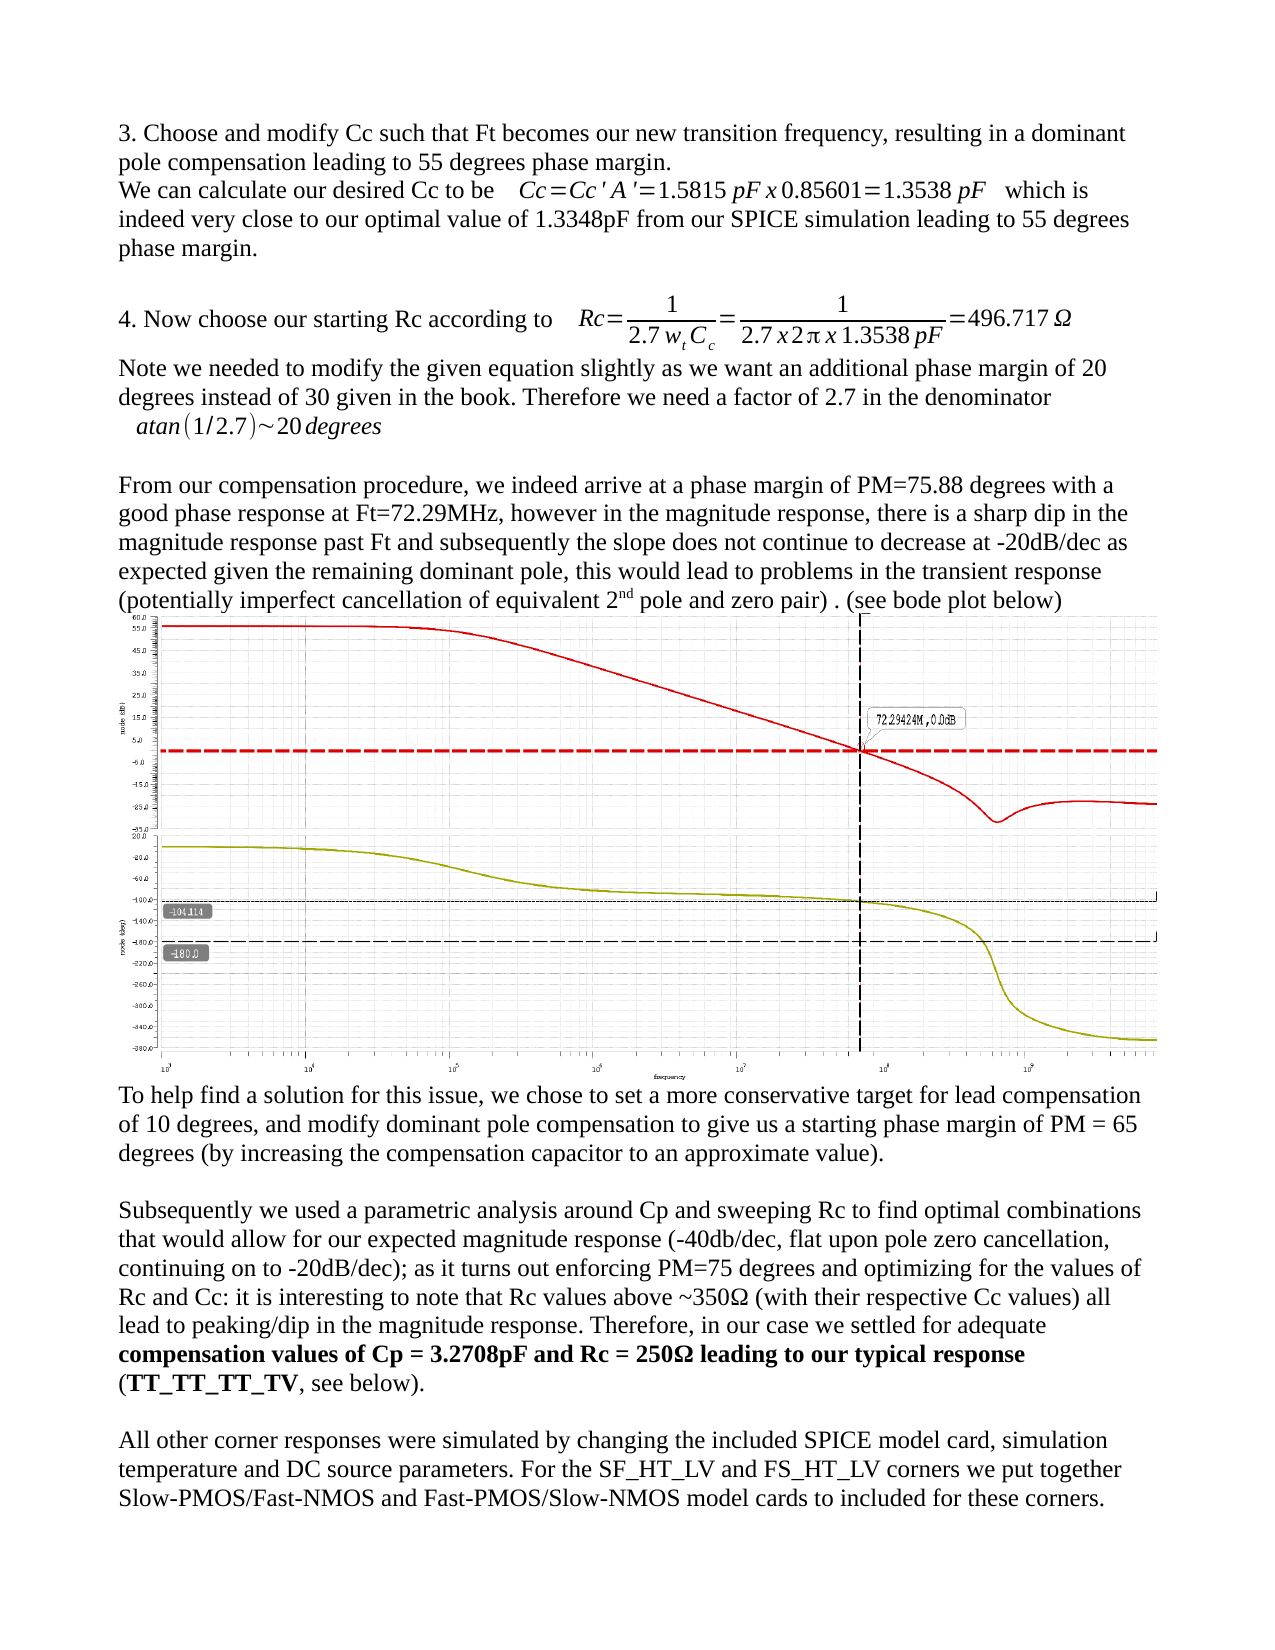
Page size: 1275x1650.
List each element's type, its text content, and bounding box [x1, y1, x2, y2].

text To help find a solution for this issue, we chose to set a more conservative target for lead compensation of 10 degrees, and modify dominant pole compensation to give us a starting phase margin of PM = 65 degrees (by increasing the compensation capacitor to an approximate value). [118, 1081, 1157, 1167]
text Note we needed to modify the given equation slightly as we want an additional phase margin of 20 degrees instead of 30 given in the book. Therefore we need a factor of 2.7 in the denominator [118, 353, 1157, 441]
text We can calculate our desired Cc to be which is indeed very close to our optimal value of 1.3348pF from our SPICE simulation leading to 55 degrees phase margin. [118, 176, 1157, 262]
text All other corner responses were simulated by changing the included SPICE model card, simulation temperature and DC source parameters. For the SF_HT_LV and FS_HT_LV corners we put together Slow-PMOS/Fast-NMOS and Fast-PMOS/Slow-NMOS model cards to included for these corners. [118, 1426, 1157, 1512]
picture [118, 613, 1157, 1081]
text 4. Now choose our starting Rc according to [118, 291, 1157, 353]
text From our compensation procedure, we indeed arrive at a phase margin of PM=75.88 degrees with a good phase response at Ft=72.29MHz, however in the magnitude response, there is a sharp dip in the magnitude response past Ft and subsequently the slope does not continue to decrease at -20dB/dec as expected given the remaining dominant pole, this would lead to problems in the transient response (potentially imperfect cancellation of equivalent 2nd pole and zero pair) . (see bode plot below) [118, 470, 1157, 613]
text Subsequently we used a parametric analysis around Cp and sweeping Rc to find optimal combinations that would allow for our expected magnitude response (-40db/dec, flat upon pole zero cancellation, continuing on to -20dB/dec); as it turns out enforcing PM=75 degrees and optimizing for the values of Rc and Cc: it is interesting to note that Rc values above ~350Ω (with their respective Cc values) all lead to peaking/dip in the magnitude response. Therefore, in our case we settled for adequate compensation values of Cp = 3.2708pF and Rc = 250Ω leading to our typical response (TT_TT_TT_TV, see below). [118, 1196, 1157, 1397]
text 3. Choose and modify Cc such that Ft becomes our new transition frequency, resulting in a dominant pole compensation leading to 55 degrees phase margin. [118, 118, 1157, 176]
